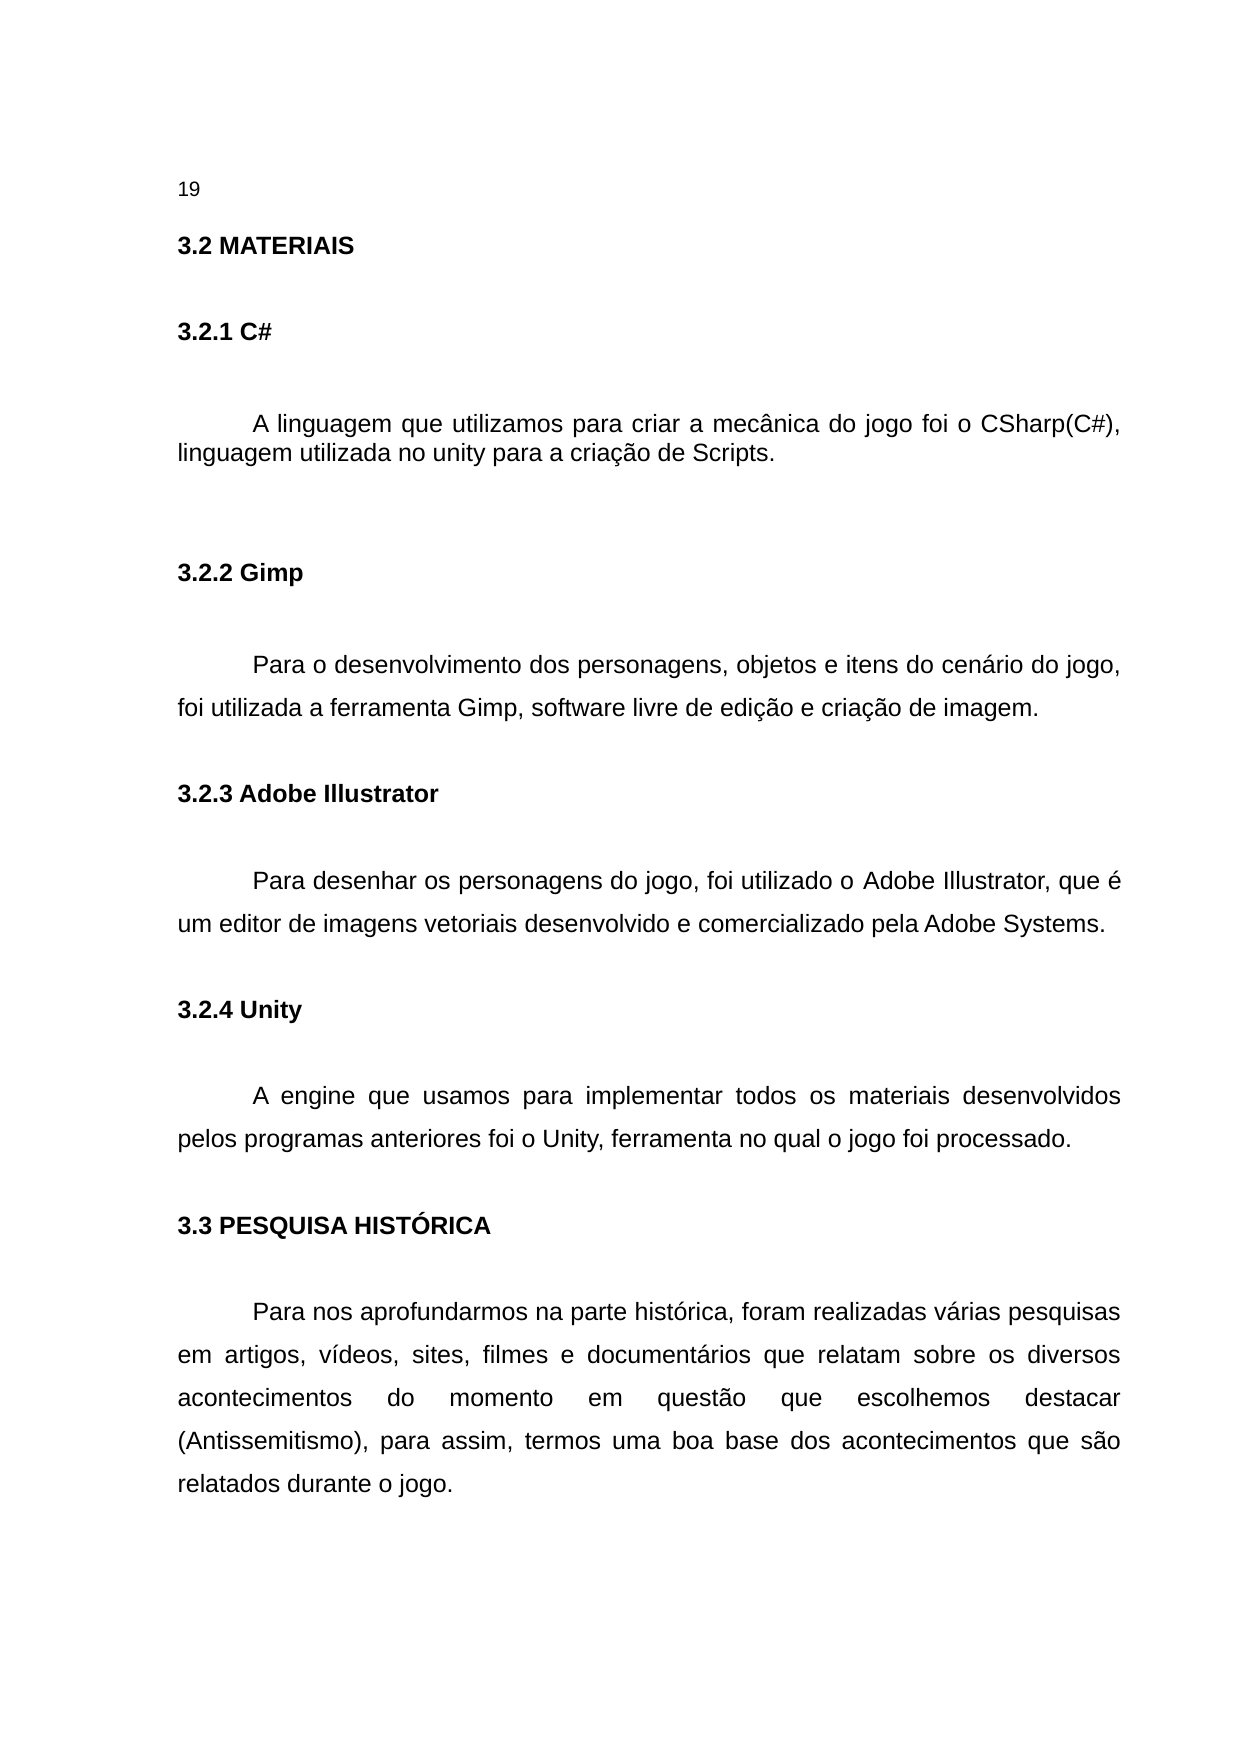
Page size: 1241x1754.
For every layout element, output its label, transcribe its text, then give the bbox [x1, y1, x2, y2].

text A linguagem que utilizamos para criar a mecânica do jogo foi o CSharp(C#), linguagem utilizada no unity para a criação de Scripts. [177, 409, 1122, 467]
text Para o desenvolvimento dos personagens, objetos e itens do cenário do jogo, foi utilizada a ferramenta Gimp, software livre de edição e criação de imagem. [177, 650, 1122, 722]
subtitle 3.3 Pesquisa Histórica [177, 1211, 1122, 1239]
text A engine que usamos para implementar todos os materiais desenvolvidos pelos programas anteriores foi o Unity, ferramenta no qual o jogo foi processado. [177, 1081, 1122, 1153]
text Para desenhar os personagens do jogo, foi utilizado o Adobe Illustrator, que é um editor de imagens vetoriais desenvolvido e comercializado pela Adobe Systems. [177, 866, 1122, 937]
subtitle 3.2 Materiais [177, 231, 1122, 259]
subtitle 3.2.2 Gimp [177, 558, 1122, 587]
subtitle 3.2.4 Unity [177, 995, 1122, 1024]
text Para nos aprofundarmos na parte histórica, foram realizadas várias pesquisas em artigos, vídeos, sites, filmes e documentários que relatam sobre os diversos acontecimentos do momento em questão que escolhemos destacar (Antissemitismo), para assim, termos uma boa base dos acontecimentos que são relatados durante o jogo. [177, 1297, 1122, 1498]
subtitle 3.2.3 Adobe Illustrator [177, 779, 1122, 808]
subtitle 3.2.1 C# [177, 317, 1122, 346]
